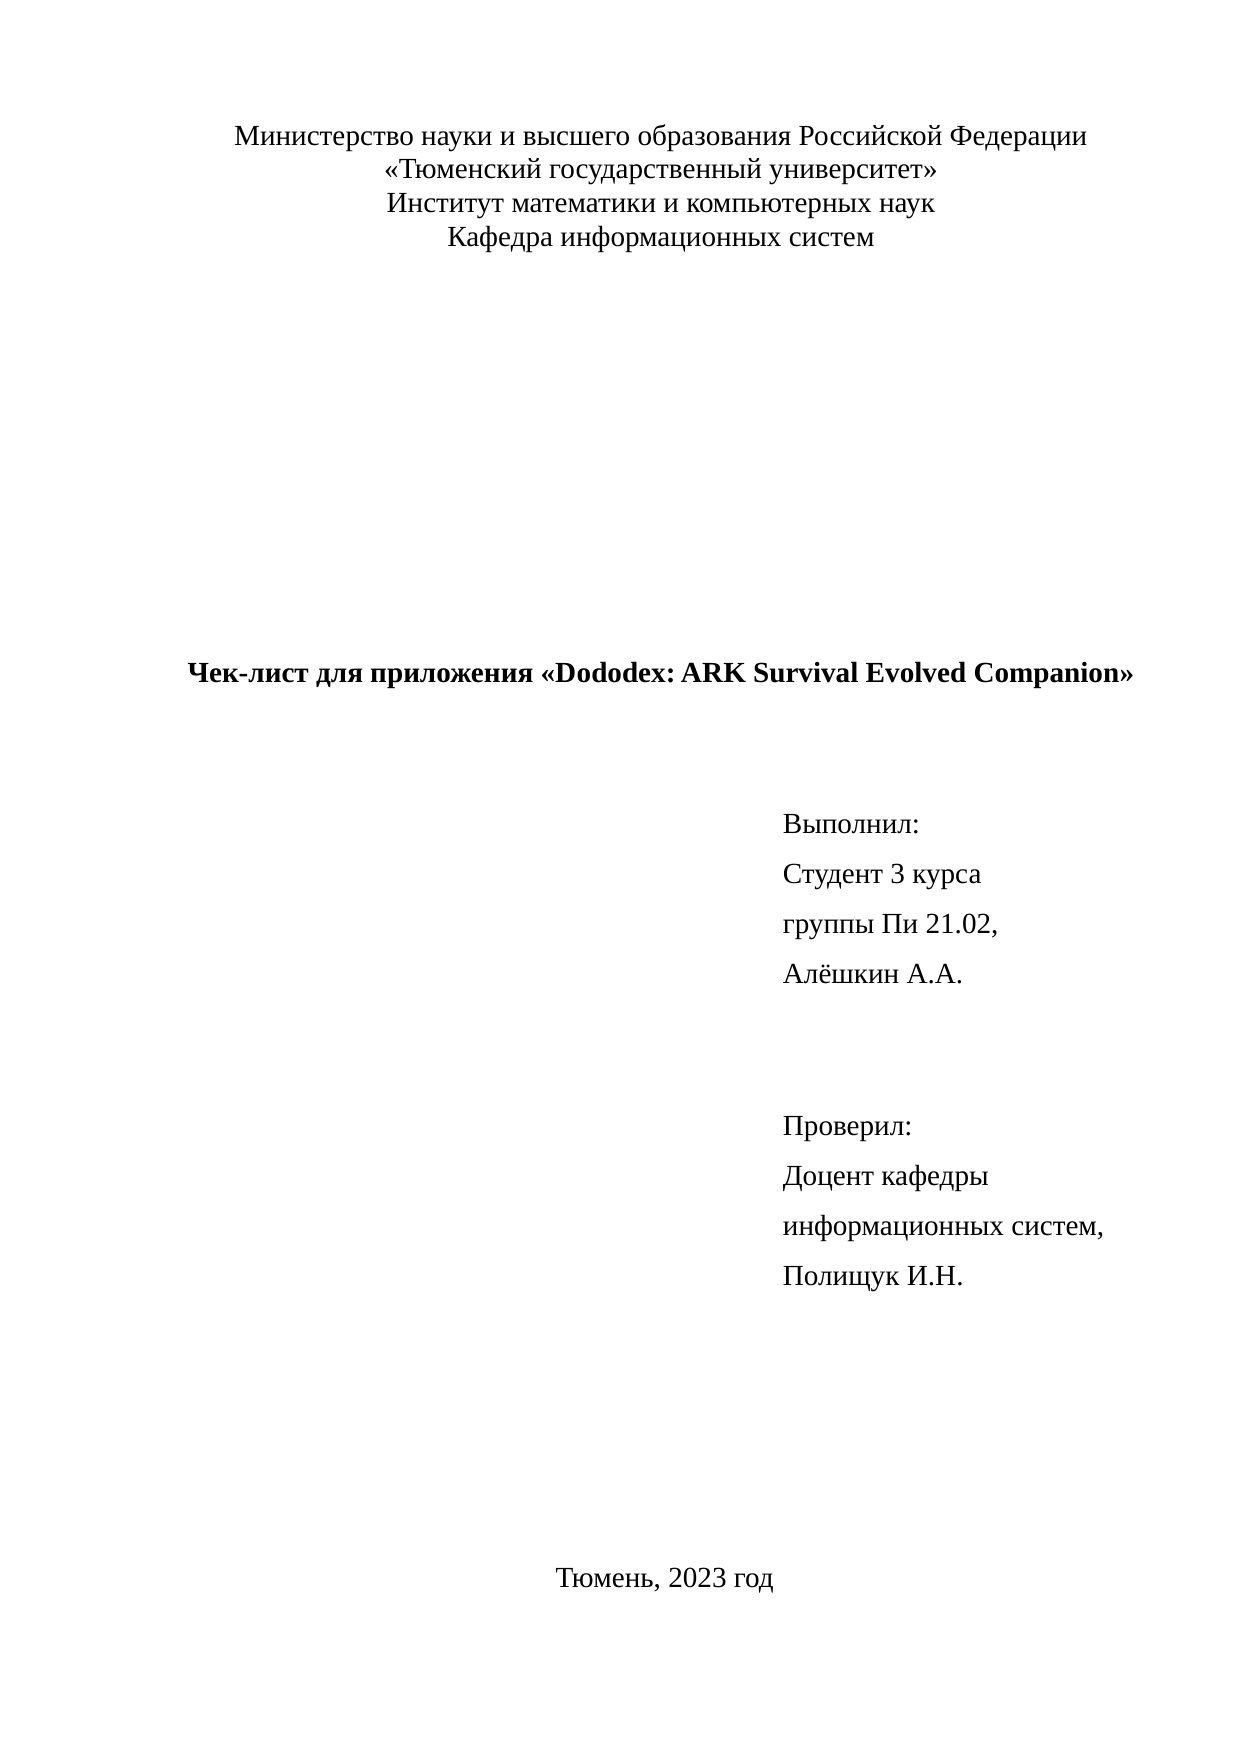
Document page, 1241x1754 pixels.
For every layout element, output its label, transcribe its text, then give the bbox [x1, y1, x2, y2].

text «Тюменский государственный университет» [177, 152, 1152, 185]
text Тюмень, 2023 год [177, 1560, 1152, 1594]
text Выполнил: [177, 806, 1152, 839]
text Алёшкин А.А. [177, 957, 1152, 990]
text Кафедра информационных систем [177, 219, 1152, 252]
text Студент 3 курса [177, 856, 1152, 889]
text Министерство науки и высшего образования Российской Федерации [177, 118, 1152, 152]
text информационных систем, [177, 1208, 1152, 1242]
text Полищук И.Н. [177, 1258, 1152, 1292]
text Доцент кафедры [177, 1158, 1152, 1191]
text Институт математики и компьютерных наук [177, 185, 1152, 219]
text Чек-лист для приложения «Dododex: ARK Survival Evolved Companion» [177, 655, 1152, 688]
text Проверил: [177, 1108, 1152, 1141]
text группы Пи 21.02, [177, 906, 1152, 940]
